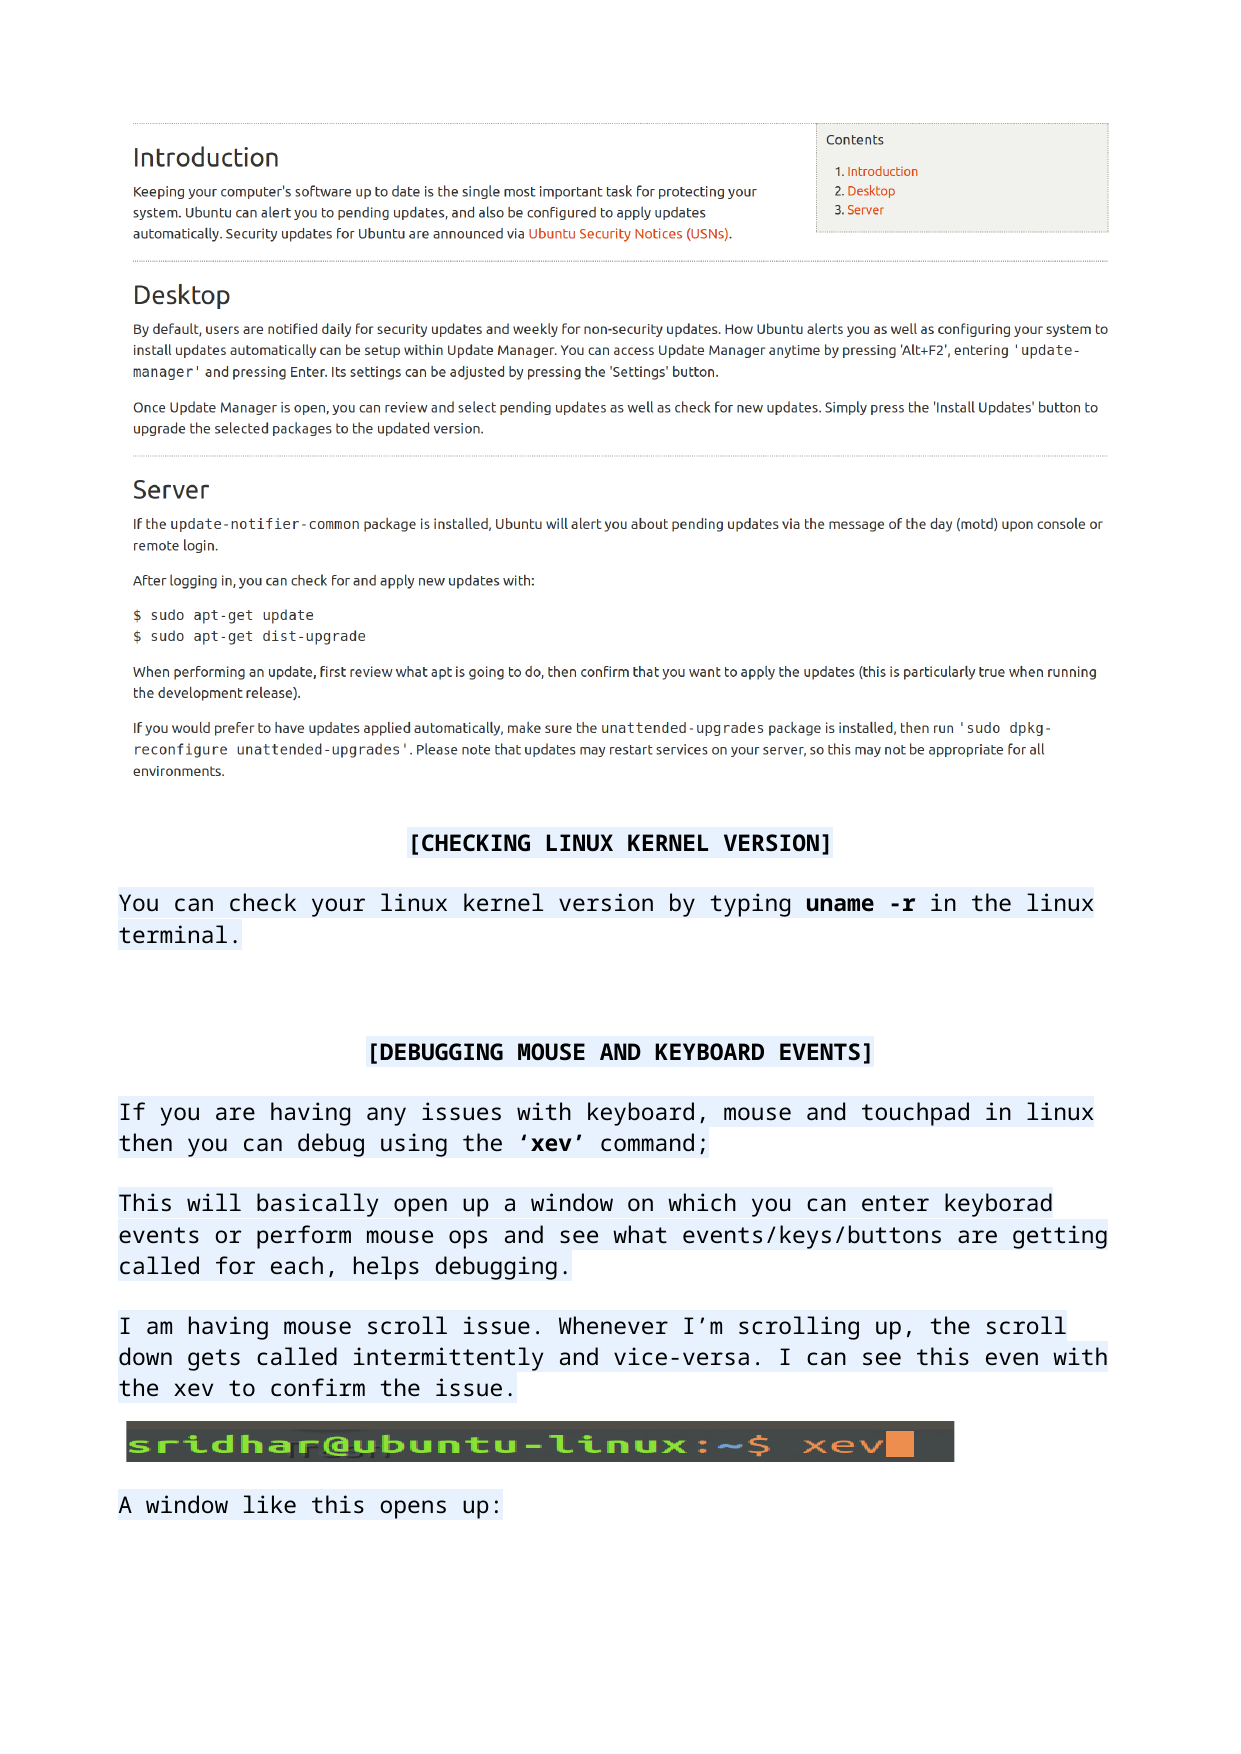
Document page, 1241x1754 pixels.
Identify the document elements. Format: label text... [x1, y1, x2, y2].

text You can check your linux kernel version by typing uname -r in the linux terminal. [118, 887, 1122, 950]
picture [126, 1421, 955, 1462]
text A window like this opens up: [118, 1488, 1122, 1520]
text If you are having any issues with keyboard, mouse and touchpad in linux then you can debug using the ‘xev’ command; [118, 1096, 1122, 1158]
text [DEBUGGING MOUSE AND KEYBOARD EVENTS] [118, 1036, 1122, 1067]
text [CHECKING LINUX KERNEL VERSION] [118, 827, 1122, 858]
text I am having mouse scroll issue. Whenever I’m scrolling up, the scroll down gets called intermittently and vice-versa. I can see this even with the xev to confirm the issue. [118, 1310, 1122, 1403]
picture [118, 118, 1123, 799]
text This will basically open up a window on which you can enter keyborad events or perform mouse ops and see what events/keys/buttons are getting called for each, helps debugging. [118, 1187, 1122, 1281]
